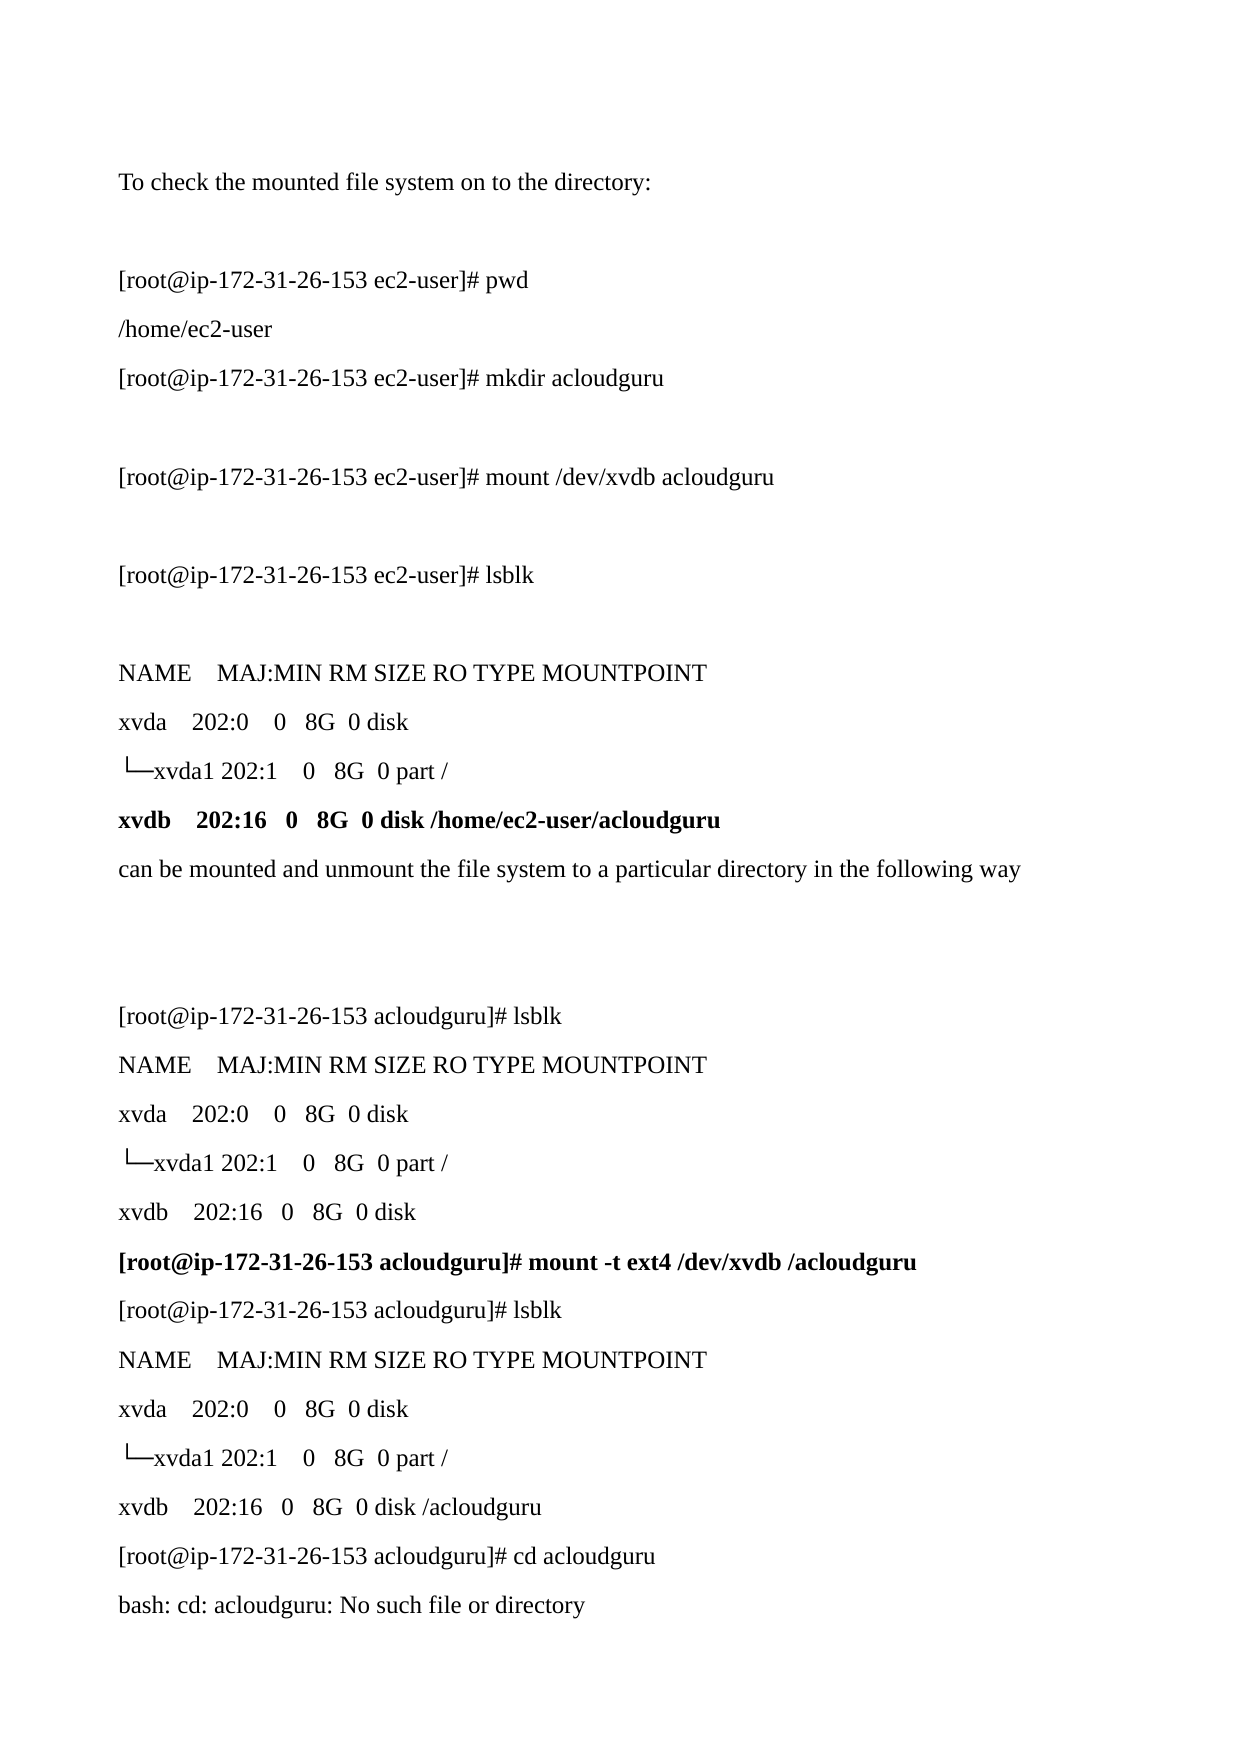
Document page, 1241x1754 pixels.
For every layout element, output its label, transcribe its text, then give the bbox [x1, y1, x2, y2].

text can be mounted and unmount the file system to a particular directory in the following way [118, 854, 1122, 883]
text [root@ip-172-31-26-153 acloudguru]# lsblk [118, 1001, 1122, 1030]
text NAME MAJ:MIN RM SIZE RO TYPE MOUNTPOINT [118, 1345, 1122, 1373]
text xvda 202:0 0 8G 0 disk [118, 707, 1122, 736]
text /home/ec2-user [118, 314, 1122, 343]
text xvda 202:0 0 8G 0 disk [118, 1394, 1122, 1422]
text └─xvda1 202:1 0 8G 0 part / [118, 756, 1122, 785]
text bash: cd: acloudguru: No such file or directory [118, 1590, 1122, 1619]
text xvdb 202:16 0 8G 0 disk /acloudguru [118, 1492, 1122, 1521]
text [root@ip-172-31-26-153 acloudguru]# cd acloudguru [118, 1541, 1122, 1570]
text xvda 202:0 0 8G 0 disk [118, 1099, 1122, 1128]
text xvdb 202:16 0 8G 0 disk /home/ec2-user/acloudguru [118, 805, 1122, 834]
text [root@ip-172-31-26-153 ec2-user]# mkdir acloudguru [118, 363, 1122, 392]
text [root@ip-172-31-26-153 acloudguru]# mount -t ext4 /dev/xvdb /acloudguru [118, 1247, 1122, 1275]
text To check the mounted file system on to the directory: [118, 167, 1122, 196]
text xvdb 202:16 0 8G 0 disk [118, 1197, 1122, 1226]
text └─xvda1 202:1 0 8G 0 part / [118, 1148, 1122, 1177]
text [root@ip-172-31-26-153 ec2-user]# pwd [118, 265, 1122, 294]
text [root@ip-172-31-26-153 ec2-user]# mount /dev/xvdb acloudguru [118, 462, 1122, 490]
text NAME MAJ:MIN RM SIZE RO TYPE MOUNTPOINT [118, 658, 1122, 687]
text NAME MAJ:MIN RM SIZE RO TYPE MOUNTPOINT [118, 1050, 1122, 1079]
text [root@ip-172-31-26-153 ec2-user]# lsblk [118, 560, 1122, 588]
text └─xvda1 202:1 0 8G 0 part / [118, 1443, 1122, 1472]
text [root@ip-172-31-26-153 acloudguru]# lsblk [118, 1296, 1122, 1324]
